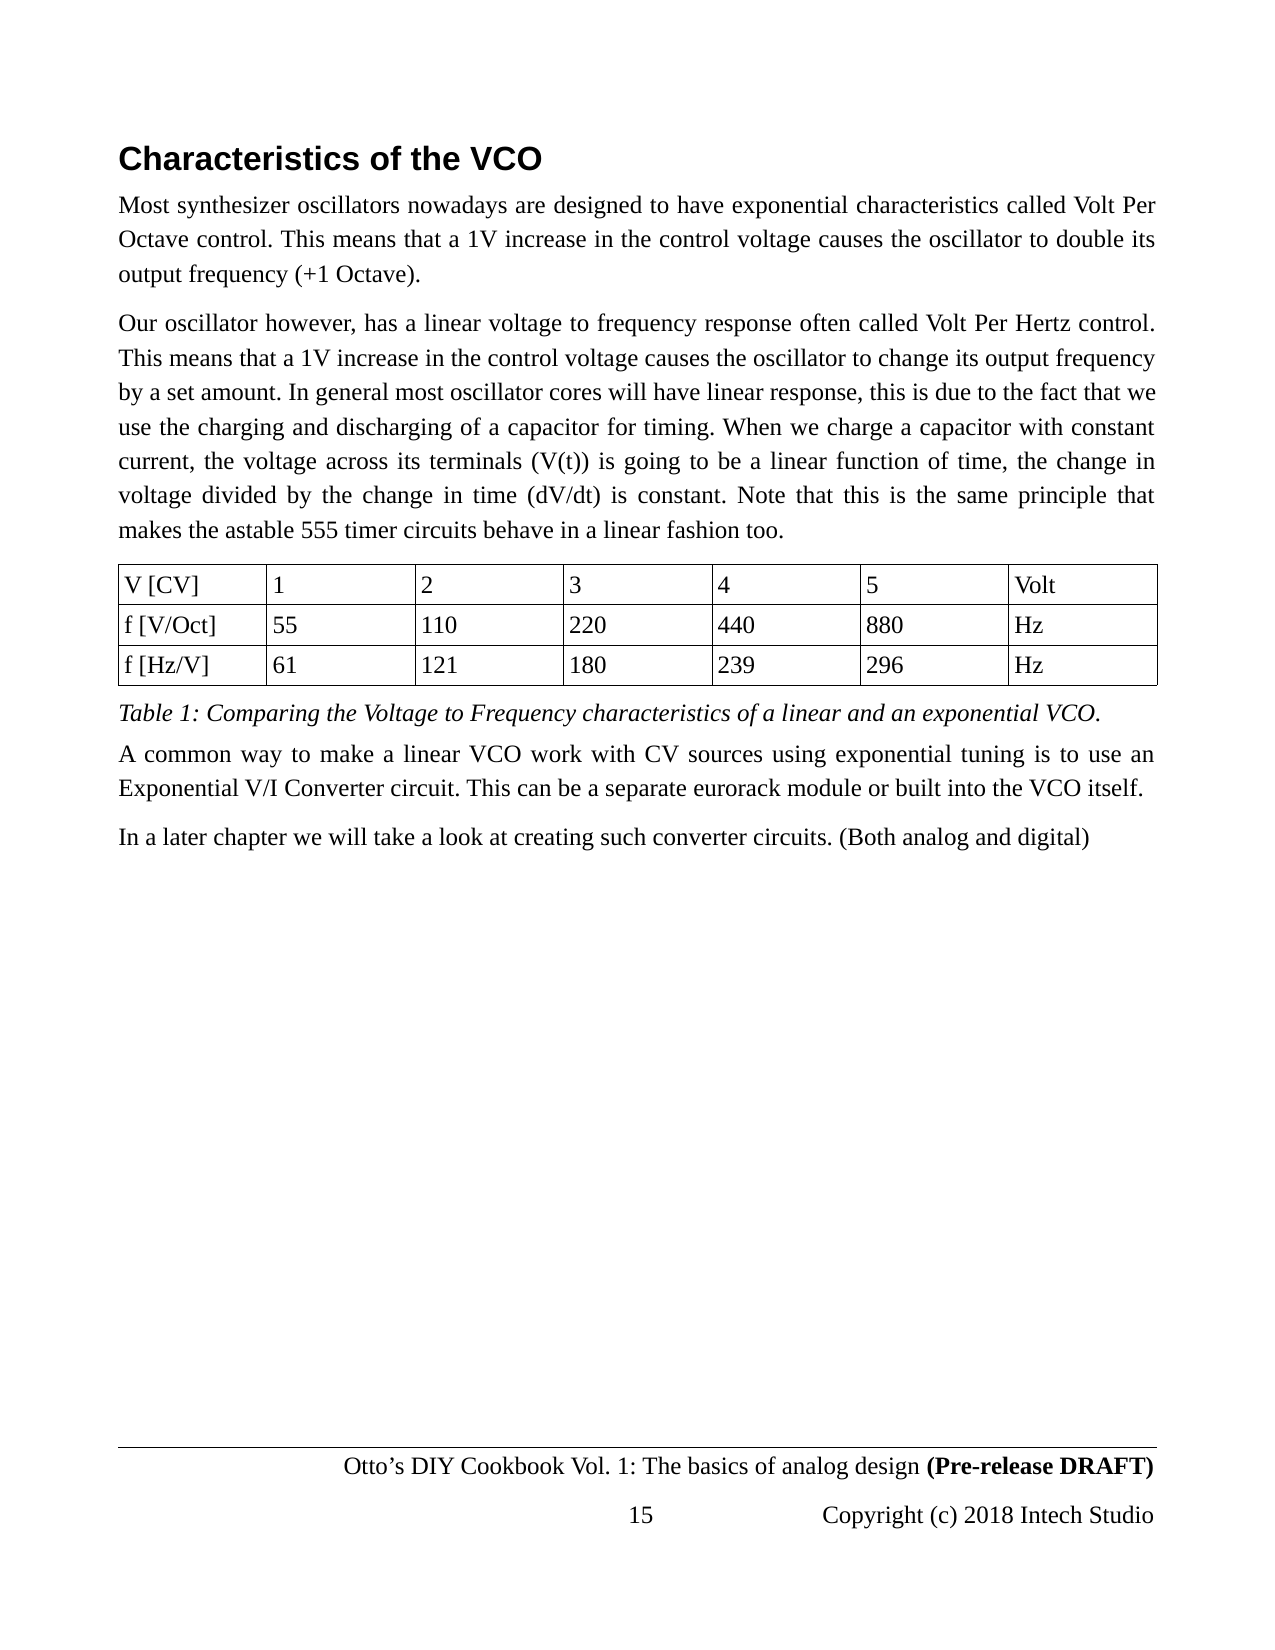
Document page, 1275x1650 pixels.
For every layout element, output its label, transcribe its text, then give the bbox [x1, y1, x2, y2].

table_header 2 [416, 565, 563, 604]
table_cell 61 [267, 646, 415, 685]
table_header 1 [267, 565, 415, 604]
table_cell 121 [416, 646, 563, 685]
text In a later chapter we will take a look at creating such converter circuits. (Both analog and digital) [118, 822, 1157, 851]
table_cell f [V/Oct] [119, 605, 266, 645]
table_cell 880 [861, 605, 1008, 645]
table_cell Hz [1009, 646, 1157, 685]
table_header Volt [1009, 565, 1157, 604]
text Table 1: Comparing the Voltage to Frequency characteristics of a linear and an exponential VCO. [118, 698, 1157, 726]
table_cell f [Hz/V] [119, 646, 266, 685]
table_header 4 [713, 565, 860, 604]
text A common way to make a linear VCO work with CV sources using exponential tuning is to use an Exponential V/I Converter circuit. This can be a separate eurorack module or built into the VCO itself. [118, 739, 1157, 802]
text Our oscillator however, has a linear voltage to frequency response often called Volt Per Hertz control. This means that a 1V increase in the control voltage causes the oscillator to change its output frequency by a set amount. In general most oscillator cores will have linear response, this is due to the fact that we use the charging and discharging of a capacitor for timing. When we charge a capacitor with constant current, the voltage across its terminals (V(t)) is going to be a linear function of time, the change in voltage divided by the change in time (dV/dt) is constant. Note that this is the same principle that makes the astable 555 timer circuits behave in a linear fashion too. [118, 308, 1157, 544]
table_header V [CV] [119, 565, 266, 604]
table_cell Hz [1009, 605, 1157, 645]
table_cell 220 [564, 605, 712, 645]
table_header 3 [564, 565, 712, 604]
table_cell 180 [564, 646, 712, 685]
subtitle Characteristics of the VCO [118, 139, 1157, 178]
text Most synthesizer oscillators nowadays are designed to have exponential characteristics called Volt Per Octave control. This means that a 1V increase in the control voltage causes the oscillator to double its output frequency (+1 Octave). [118, 190, 1157, 288]
table_cell 55 [267, 605, 415, 645]
table_header 5 [861, 565, 1008, 604]
table_cell 440 [713, 605, 860, 645]
table_cell 110 [416, 605, 563, 645]
table_cell 239 [713, 646, 860, 685]
table_cell 296 [861, 646, 1008, 685]
